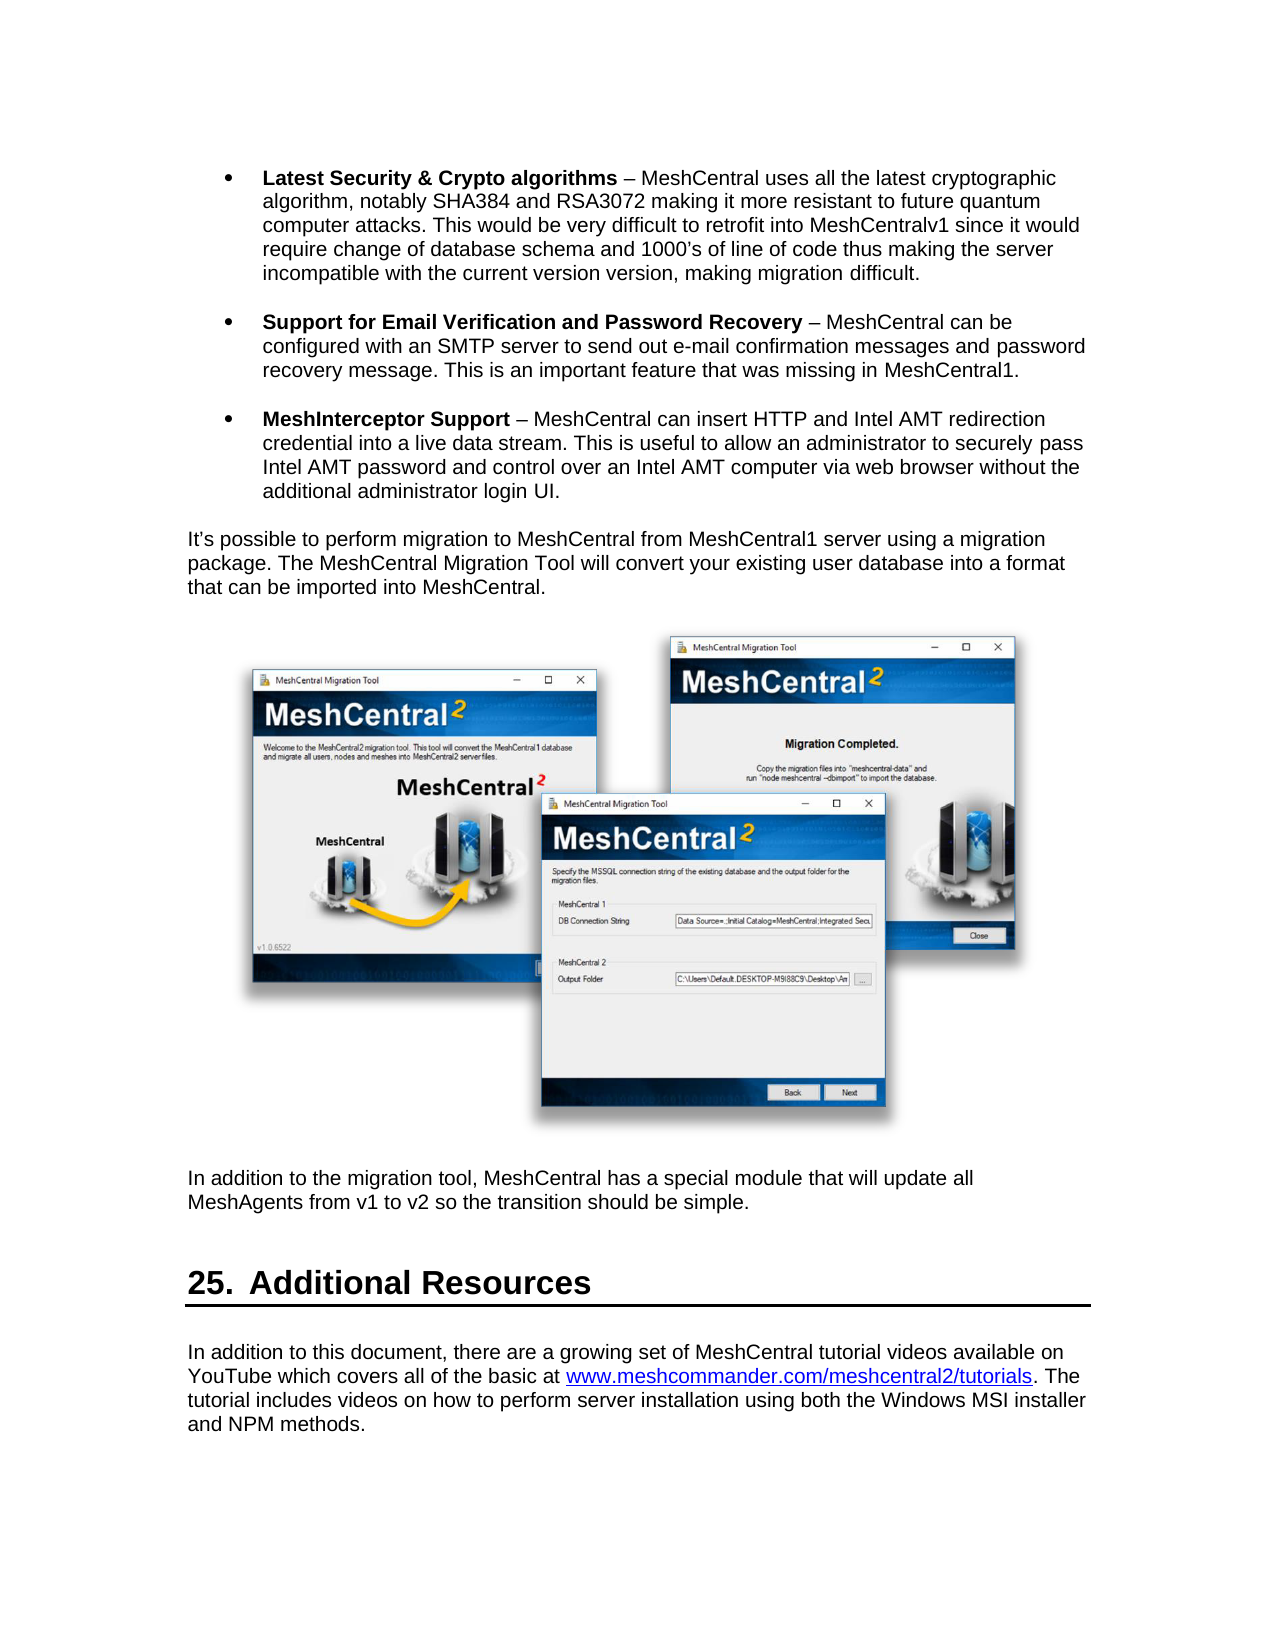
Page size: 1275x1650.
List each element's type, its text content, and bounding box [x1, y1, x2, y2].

text It’s possible to perform migration to MeshCentral from MeshCentral1 server using a migration package. The MeshCentral Migration Tool will convert your existing user database into a format that can be imported into MeshCentral. [187, 527, 1068, 599]
picture [227, 622, 1040, 1141]
text In addition to the migration tool, MeshCentral has a special module that will update all MeshAgents from v1 to v2 so the transition should be simple. [187, 1166, 977, 1214]
list Support for Email Verification and Password Recovery – MeshCentral can be configured with an SMTP server to send out e-mail confirmation messages and password recovery message. This is an important feature that was missing in MeshCentral1. [225, 310, 1086, 382]
list Latest Security & Crypto algorithms – MeshCentral uses all the latest cryptographic algorithm, notably SHA384 and RSA3072 making it more resistant to future quantum computer attacks. This would be very difficult to retrofit into MeshCentralv1 since it would require change of database schema and 1000’s of line of code thus making the server incompatible with the current version version, making migration difficult. [225, 165, 1081, 285]
text In addition to this document, there are a growing set of MeshCentral tutorial videos available on YouTube which covers all of the basic at www.meshcommander.com/meshcentral2/tutorials. The tutorial includes videos on how to perform server installation using both the Windows MSI installer and NPM methods. [187, 1340, 1092, 1436]
subtitle Additional Resources [187, 1263, 1179, 1301]
list MeshInterceptor Support – MeshCentral can insert HTTP and Intel AMT redirection credential into a live data stream. This is useful to allow an administrator to securely pass Intel AMT password and control over an Intel AMT computer via web browser without the additional administrator login UI. [225, 407, 1083, 503]
